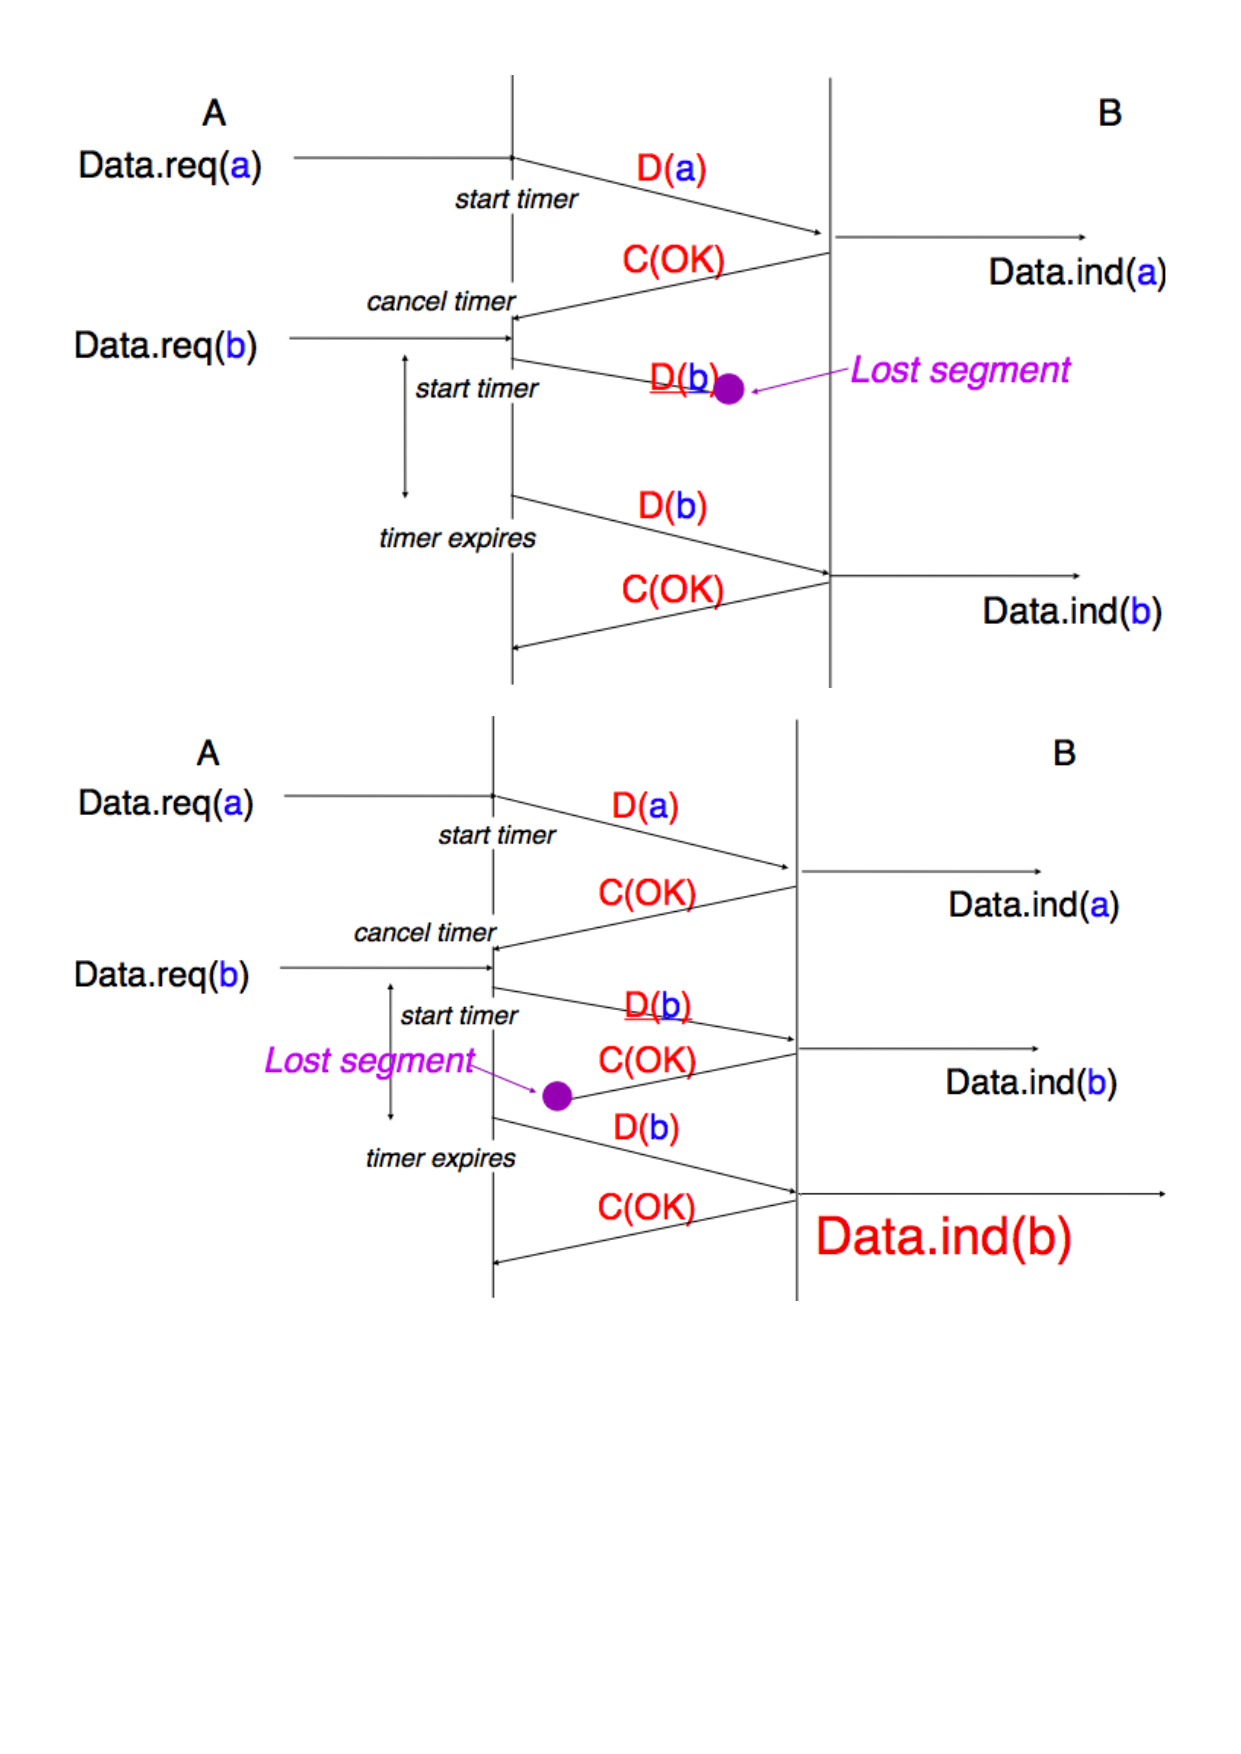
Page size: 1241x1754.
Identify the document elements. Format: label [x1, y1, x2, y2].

picture [75, 75, 1166, 688]
picture [75, 716, 1166, 1301]
